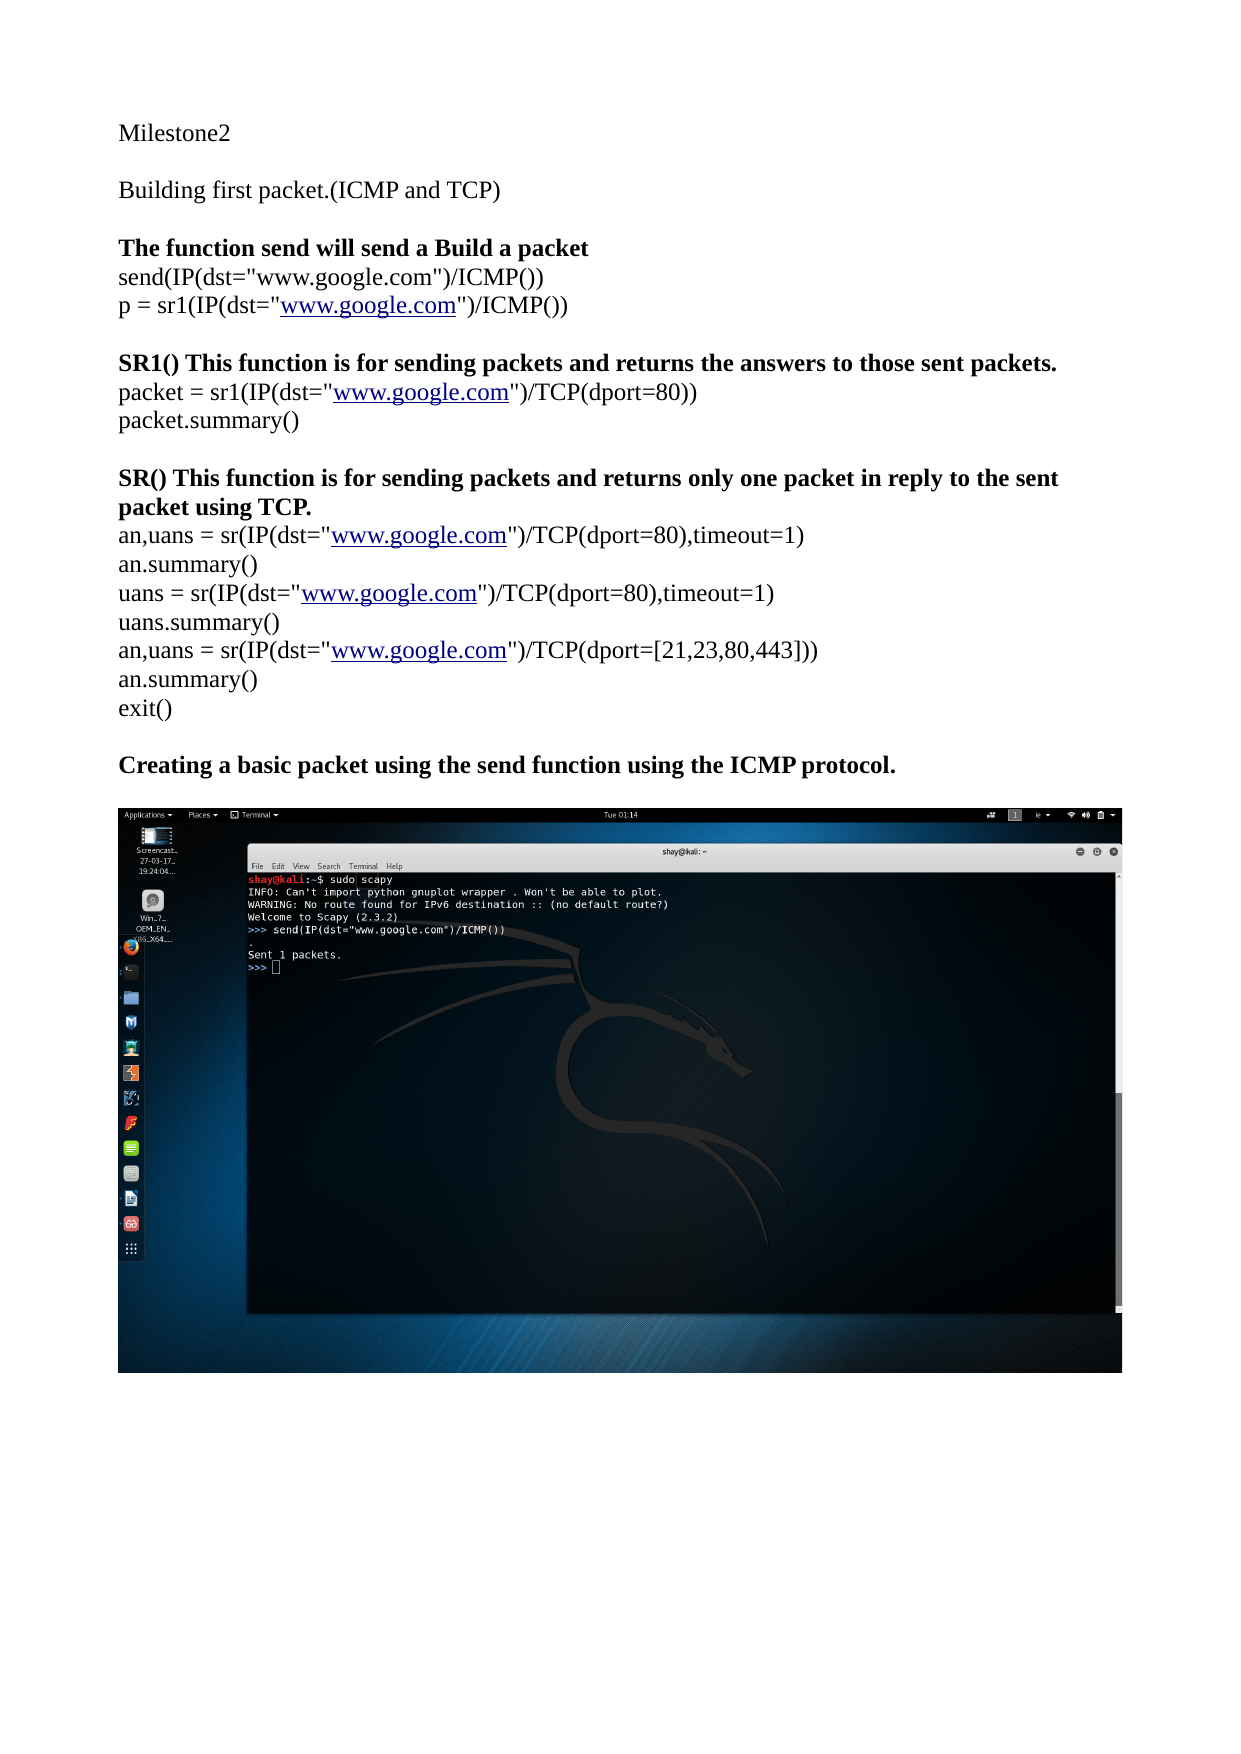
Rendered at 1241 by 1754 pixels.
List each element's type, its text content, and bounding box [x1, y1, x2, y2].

text an.summary() [118, 664, 1122, 693]
text send(IP(dst="www.google.com")/ICMP()) [118, 262, 1122, 291]
text an,uans = sr(IP(dst="www.google.com")/TCP(dport=80),timeout=1) [118, 521, 1122, 549]
text The function send will send a Build a packet [118, 233, 1122, 262]
text Building first packet.(ICMP and TCP) [118, 176, 1122, 204]
text SR1() This function is for sending packets and returns the answers to those sent packets. [118, 348, 1122, 377]
text Milestone2 [118, 118, 1122, 147]
text exit() [118, 693, 1122, 722]
text p = sr1(IP(dst="www.google.com")/ICMP()) [118, 291, 1122, 319]
text an,uans = sr(IP(dst="www.google.com")/TCP(dport=[21,23,80,443])) [118, 636, 1122, 664]
text SR() This function is for sending packets and returns only one packet in reply to the sent packet using TCP. [118, 463, 1122, 521]
text an.summary() [118, 549, 1122, 578]
text packet = sr1(IP(dst="www.google.com")/TCP(dport=80)) [118, 377, 1122, 406]
text uans.summary() [118, 607, 1122, 636]
text packet.summary() [118, 406, 1122, 434]
text uans = sr(IP(dst="www.google.com")/TCP(dport=80),timeout=1) [118, 578, 1122, 607]
text Creating a basic packet using the send function using the ICMP protocol. [118, 751, 1122, 779]
